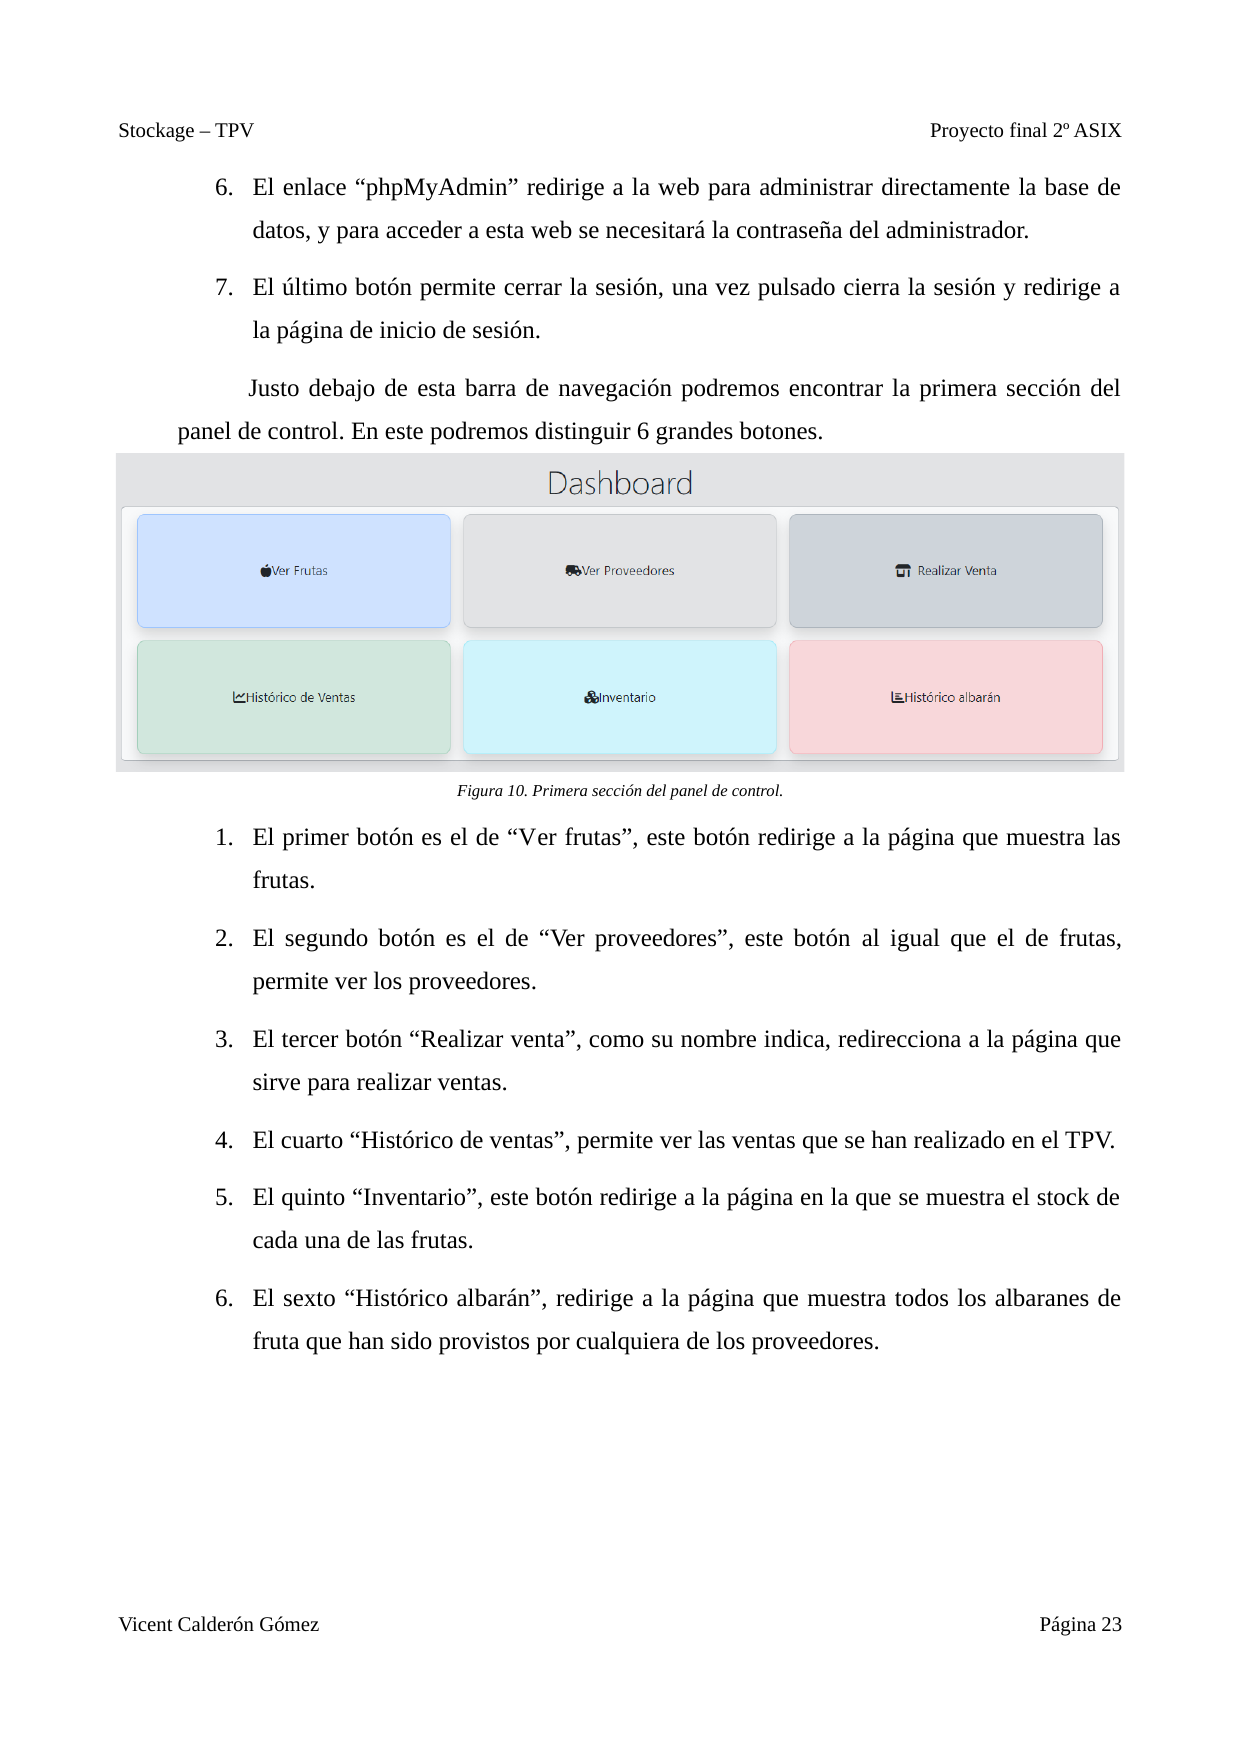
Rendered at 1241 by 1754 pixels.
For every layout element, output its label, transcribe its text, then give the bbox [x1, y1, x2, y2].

list El quinto “Inventario”, este botón redirige a la página en la que se muestra el stock de cada una de las frutas. [215, 1182, 1122, 1254]
list El sexto “Histórico albarán”, redirige a la página que muestra todos los albaranes de fruta que han sido provistos por cualquiera de los proveedores. [215, 1283, 1122, 1355]
picture [115, 453, 1125, 772]
text Figura 10. Primera sección del panel de control. [118, 772, 1122, 800]
list El cuarto “Histórico de ventas”, permite ver las ventas que se han realizado en el TPV. [215, 1125, 1122, 1153]
list El segundo botón es el de “Ver proveedores”, este botón al igual que el de frutas, permite ver los proveedores. [215, 923, 1122, 995]
list El tercer botón “Realizar venta”, como su nombre indica, redirecciona a la página que sirve para realizar ventas. [215, 1024, 1122, 1096]
list El último botón permite cerrar la sesión, una vez pulsado cierra la sesión y redirige a la página de inicio de sesión. [215, 272, 1122, 344]
text Justo debajo de esta barra de navegación podremos encontrar la primera sección del panel de control. En este podremos distinguir 6 grandes botones. [177, 373, 1122, 445]
list El primer botón es el de “Ver frutas”, este botón redirige a la página que muestra las frutas. [215, 822, 1122, 894]
list El enlace “phpMyAdmin” redirige a la web para administrar directamente la base de datos, y para acceder a esta web se necesitará la contraseña del administrador. [215, 172, 1122, 243]
